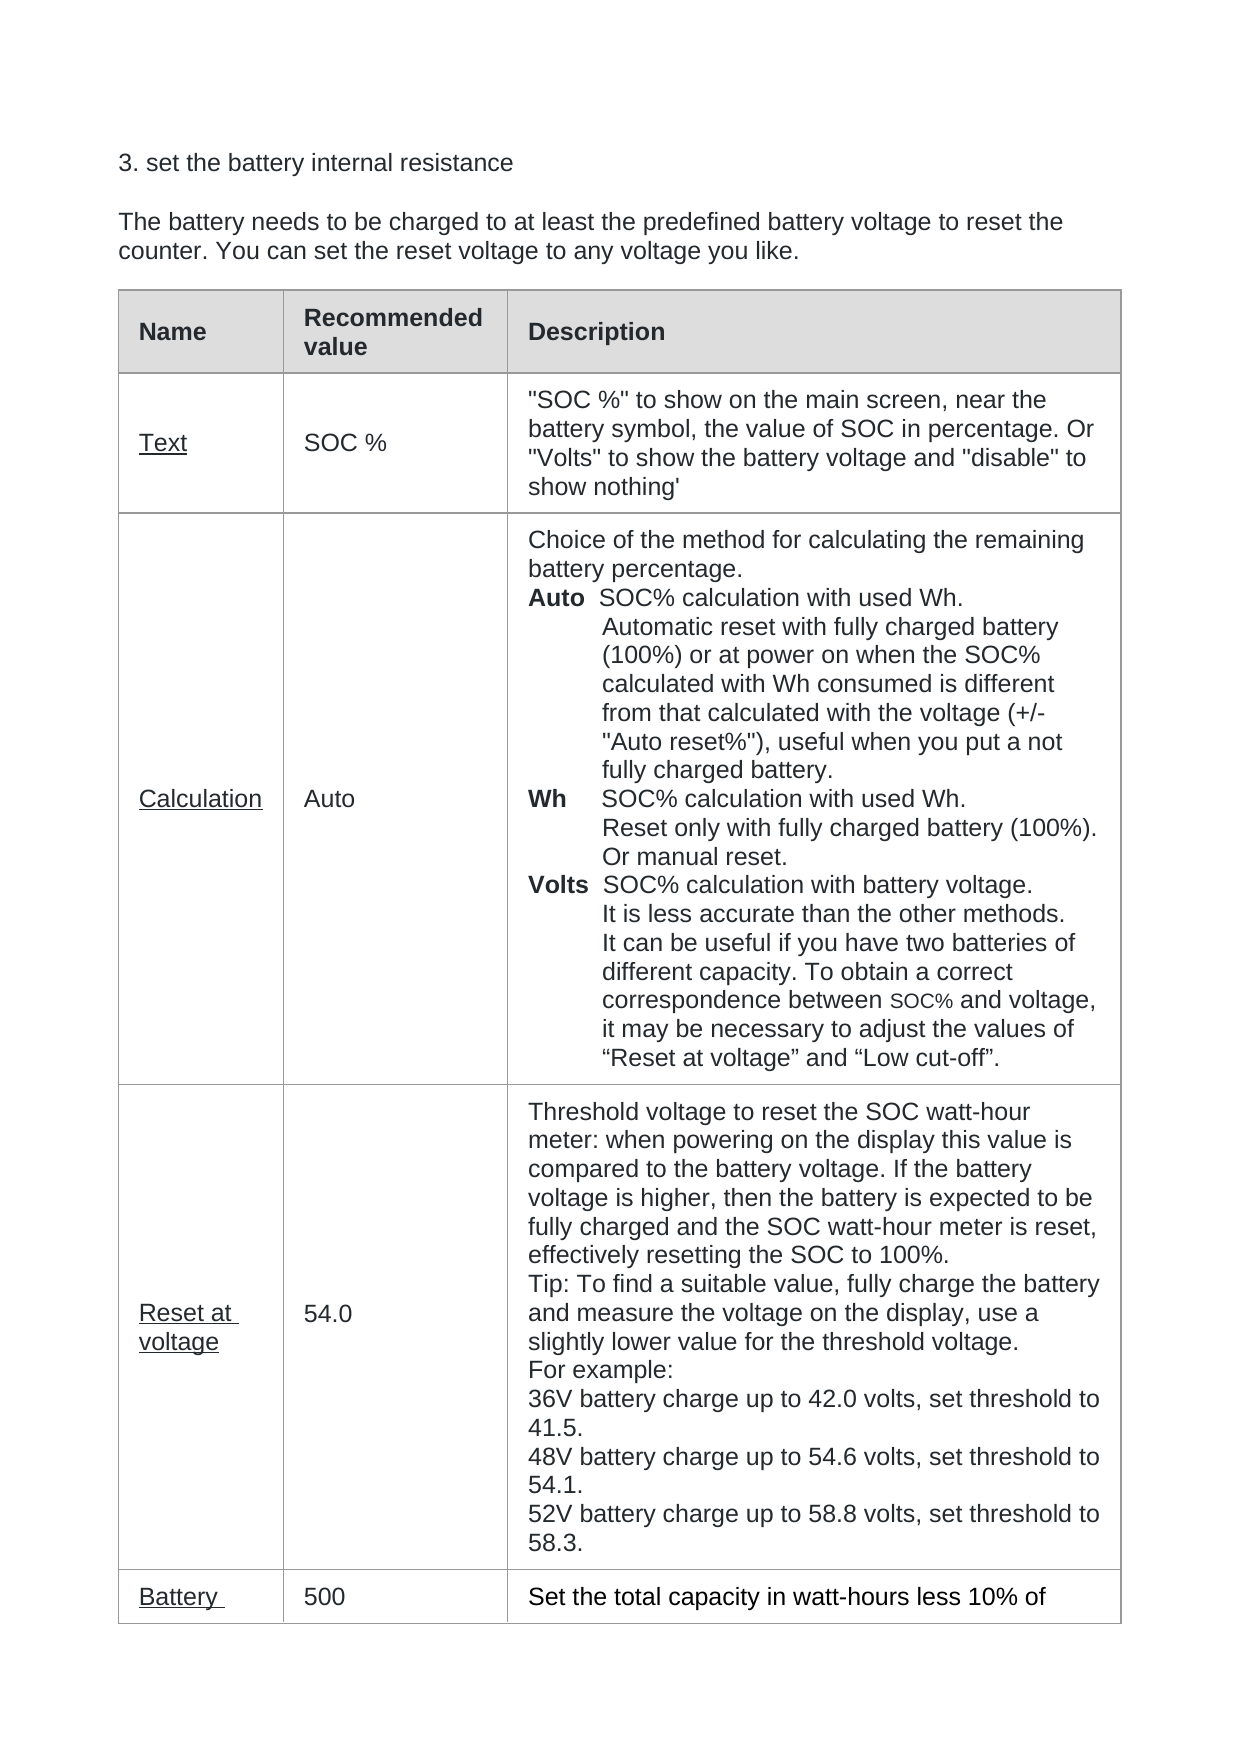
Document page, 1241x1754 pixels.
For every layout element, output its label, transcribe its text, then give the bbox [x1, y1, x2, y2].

table_cell 500 [284, 1570, 507, 1622]
table_cell Choice of the method for calculating the remaining battery percentage. Auto SOC% calculation with used Wh. Automatic reset with fully charged battery (100%) or at power on when the SOC% calculated with Wh consumed is different from that calculated with the voltage (+/- "Auto reset%"), useful when you put a not fully charged battery. Wh SOC% calculation with used Wh. Reset only with fully charged battery (100%). Or manual reset. Volts SOC% calculation with battery voltage. It is less accurate than the other methods. It can be useful if you have two batteries of different capacity. To obtain a correct correspondence between SOC% and voltage, it may be necessary to adjust the values of “Reset at voltage” and “Low cut-off”. [508, 514, 1120, 1083]
table_cell "SOC %" to show on the main screen, near the battery symbol, the value of SOC in percentage. Or "Volts" to show the battery voltage and "disable" to show nothing' [508, 374, 1120, 512]
table_cell Battery [119, 1570, 283, 1622]
table_cell 54.0 [284, 1085, 507, 1568]
text 3. set the battery internal resistance [118, 148, 1122, 176]
table_header Description [508, 291, 1120, 372]
table_cell Set the total capacity in watt-hours less 10% of [508, 1570, 1120, 1622]
table_cell SOC % [284, 374, 507, 512]
table_cell Threshold voltage to reset the SOC watt-hour meter: when powering on the display this value is compared to the battery voltage. If the battery voltage is higher, then the battery is expected to be fully charged and the SOC watt-hour meter is reset, effectively resetting the SOC to 100%. Tip: To find a suitable value, fully charge the battery and measure the voltage on the display, use a slightly lower value for the threshold voltage. For example: 36V battery charge up to 42.0 volts, set threshold to 41.5. 48V battery charge up to 54.6 volts, set threshold to 54.1. 52V battery charge up to 58.8 volts, set threshold to 58.3. [508, 1085, 1120, 1568]
table_cell Calculation [119, 514, 283, 1083]
table_cell Auto [284, 514, 507, 1083]
table_header Name [119, 291, 283, 372]
table_cell Text [119, 374, 283, 512]
text The battery needs to be charged to at least the predefined battery voltage to reset the counter. You can set the reset voltage to any voltage you like. [118, 207, 1122, 264]
table_header Recommended value [284, 291, 507, 372]
table_cell Reset at voltage [119, 1085, 283, 1568]
